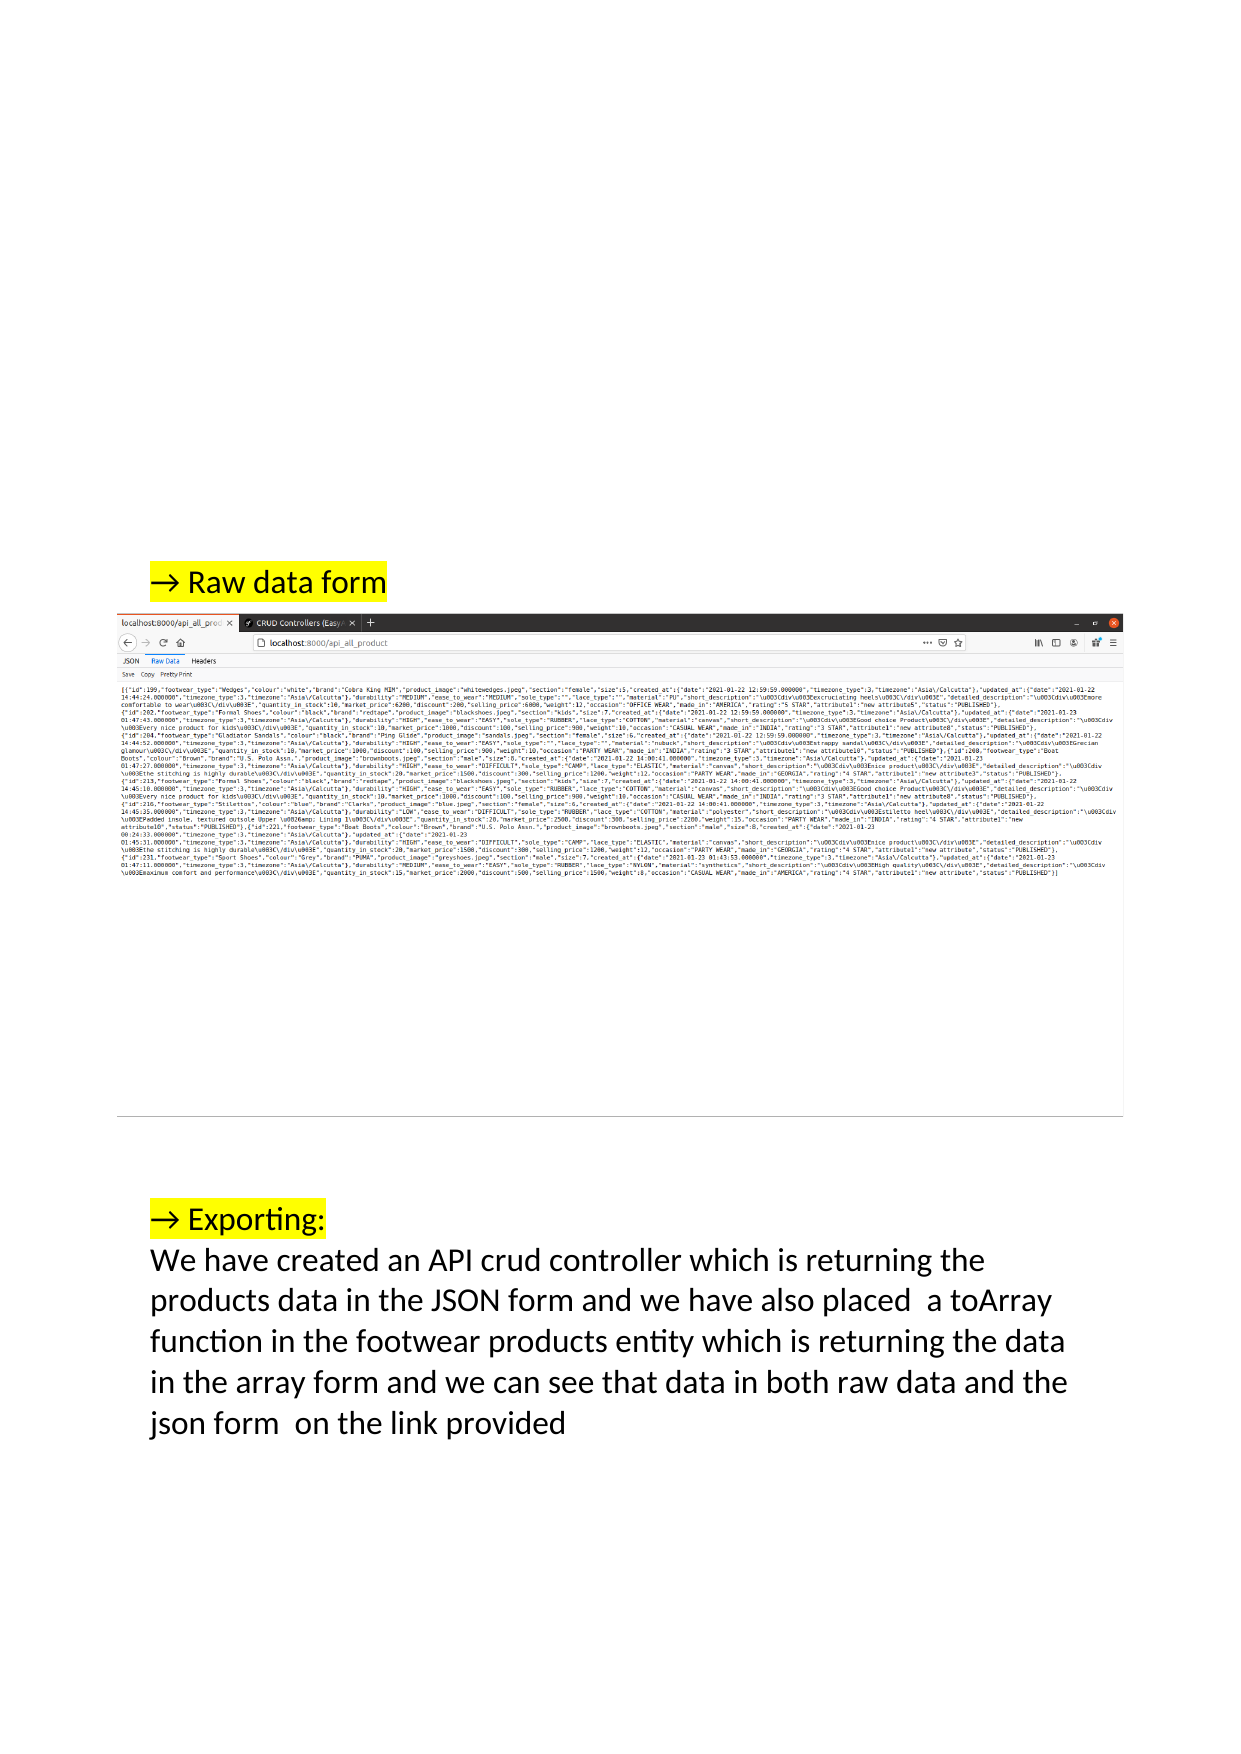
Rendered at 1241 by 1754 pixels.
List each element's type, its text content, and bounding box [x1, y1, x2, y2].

list → Exporting: [150, 1198, 1090, 1239]
list We have created an API crud controller which is returning the products data in the JSON form and we have also placed a toArray function in the footwear products entity which is returning the data in the array form and we can see that data in both raw data and the json form on the link provided [150, 1239, 1090, 1442]
picture [117, 613, 1124, 1117]
list → Raw data form [150, 561, 1090, 602]
